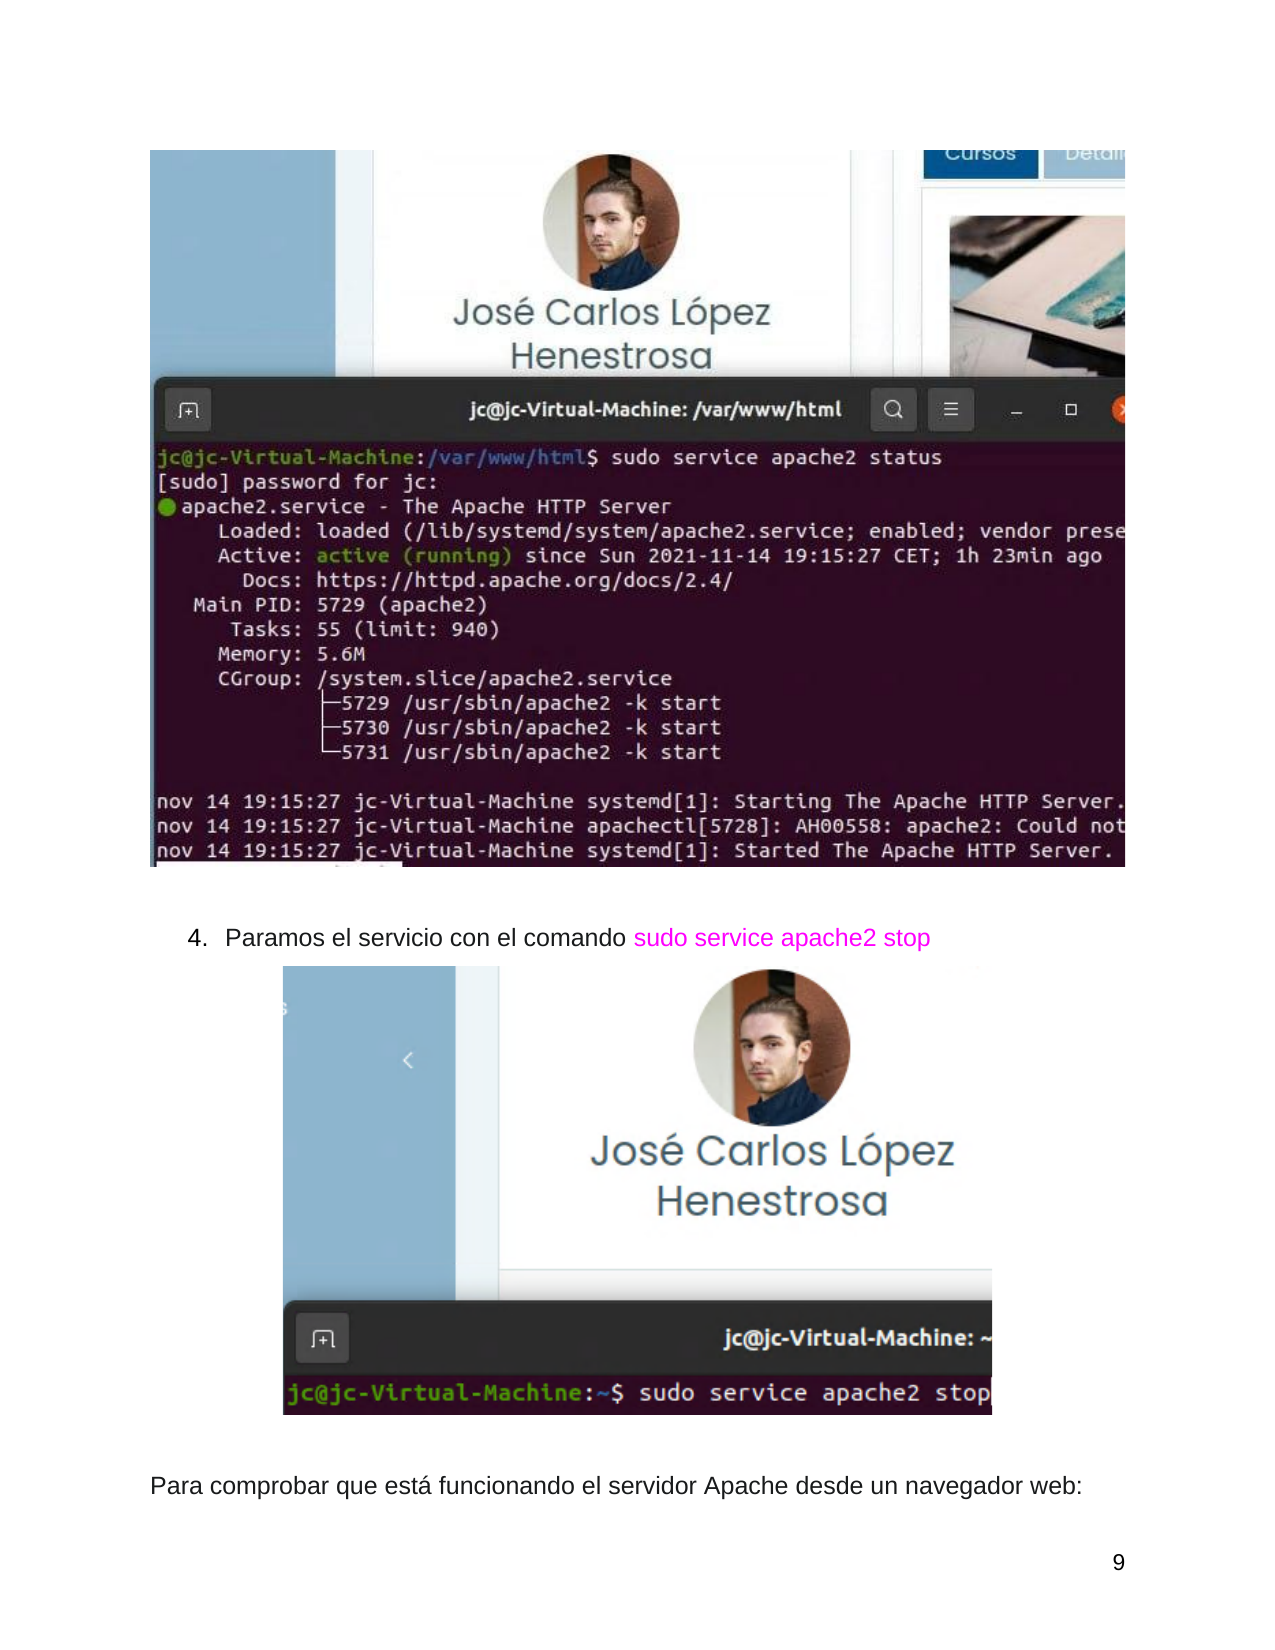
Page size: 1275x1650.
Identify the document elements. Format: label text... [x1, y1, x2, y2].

picture [282, 966, 993, 1415]
text Para comprobar que está funcionando el servidor Apache desde un navegador web: [150, 1471, 1125, 1499]
picture [150, 150, 1125, 867]
list Paramos el servicio con el comando sudo service apache2 stop [187, 923, 1125, 952]
